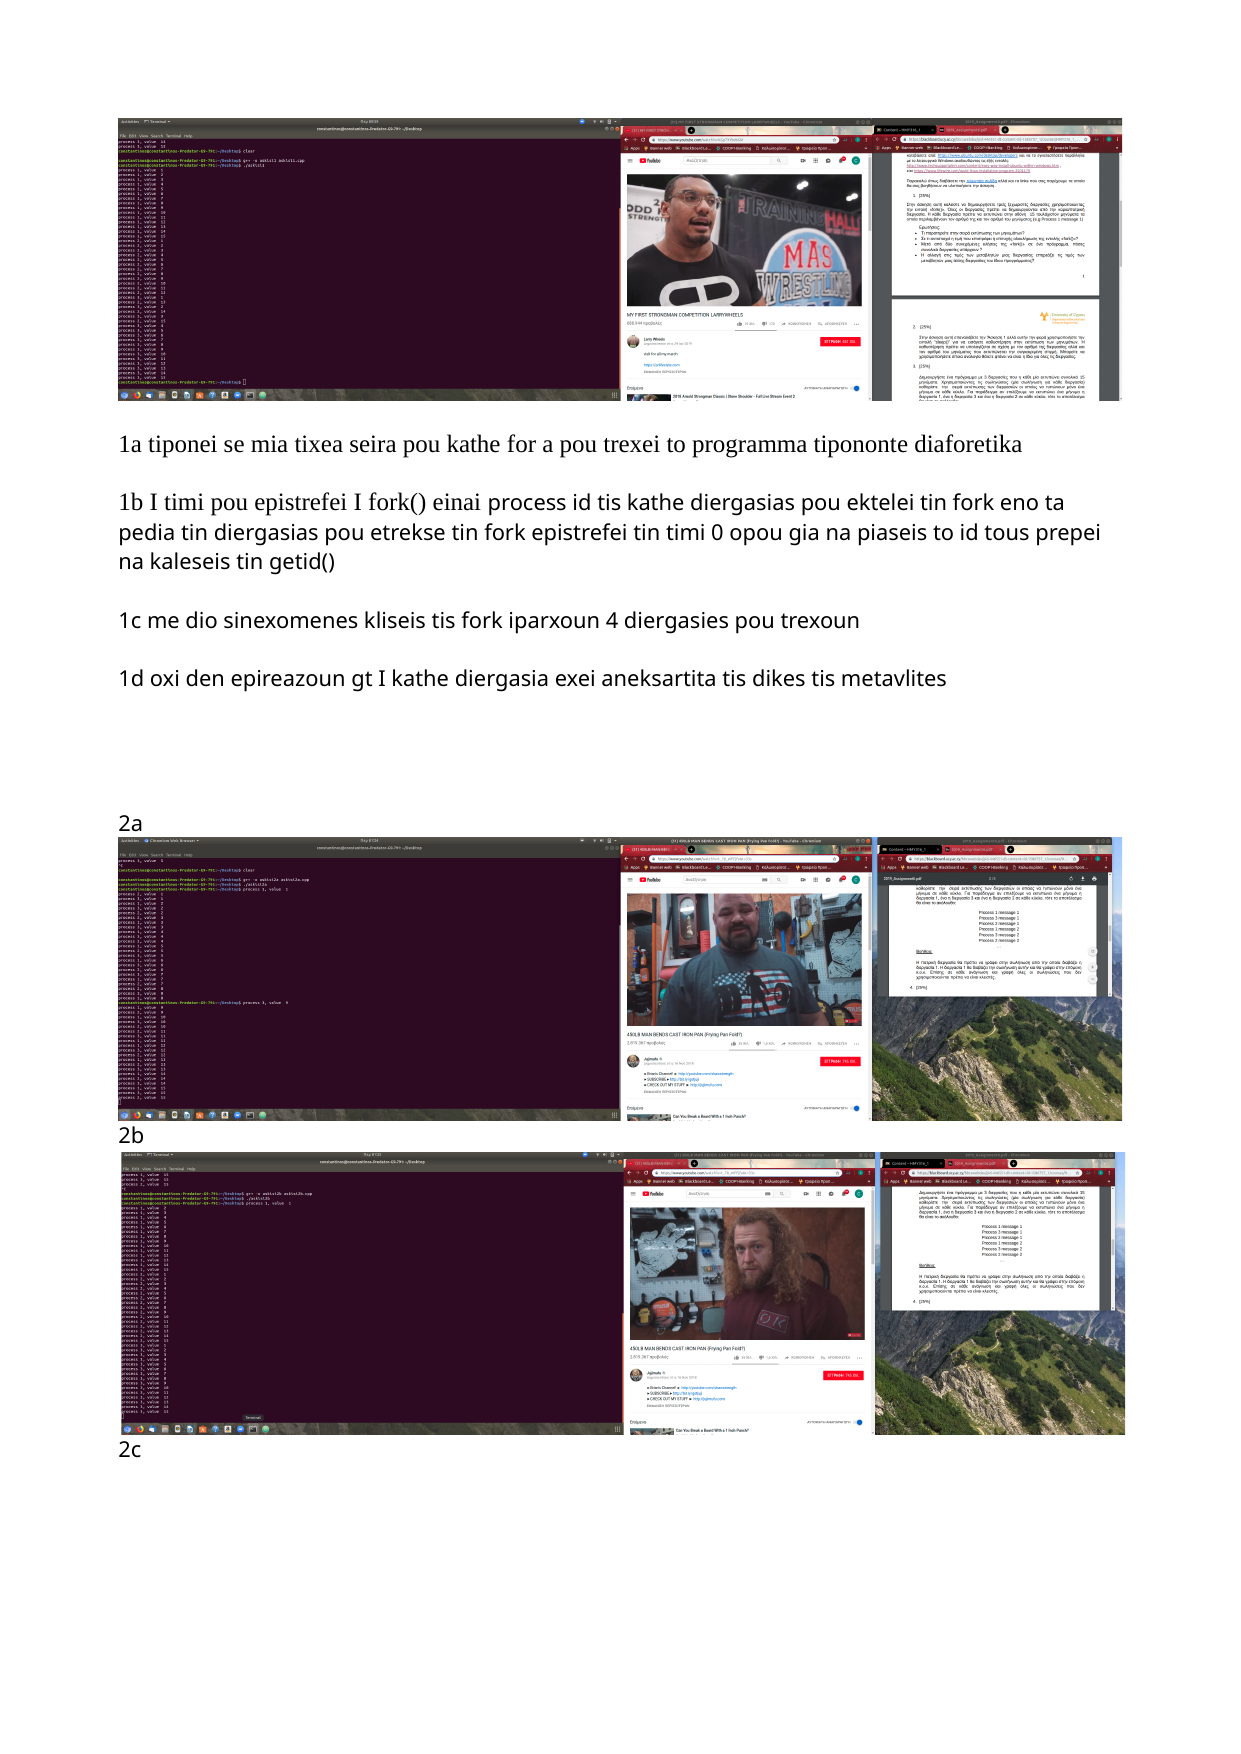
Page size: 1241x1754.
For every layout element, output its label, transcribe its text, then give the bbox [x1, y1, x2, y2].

text 1a tiponei se mia tixea seira pou kathe for a pou trexei to programma tipononte diaforetika [118, 429, 1122, 458]
picture [121, 1152, 1126, 1435]
text 1c me dio sinexomenes kliseis tis fork iparxoun 4 diergasies pou trexoun [118, 605, 1122, 634]
picture [118, 837, 1123, 1121]
picture [118, 118, 1123, 401]
text 2a [118, 808, 1122, 837]
text 2b [118, 1121, 1122, 1150]
text 2c [118, 1150, 1122, 1464]
text 1d oxi den epireazoun gt I kathe diergasia exei aneksartita tis dikes tis metavlites [118, 663, 1122, 693]
text 1b I timi pou epistrefei I fork() einai process id tis kathe diergasias pou ektelei tin fork eno ta pedia tin diergasias pou etrekse tin fork epistrefei tin timi 0 opou gia na piaseis to id tous prepei na kaleseis tin getid() [118, 487, 1122, 576]
